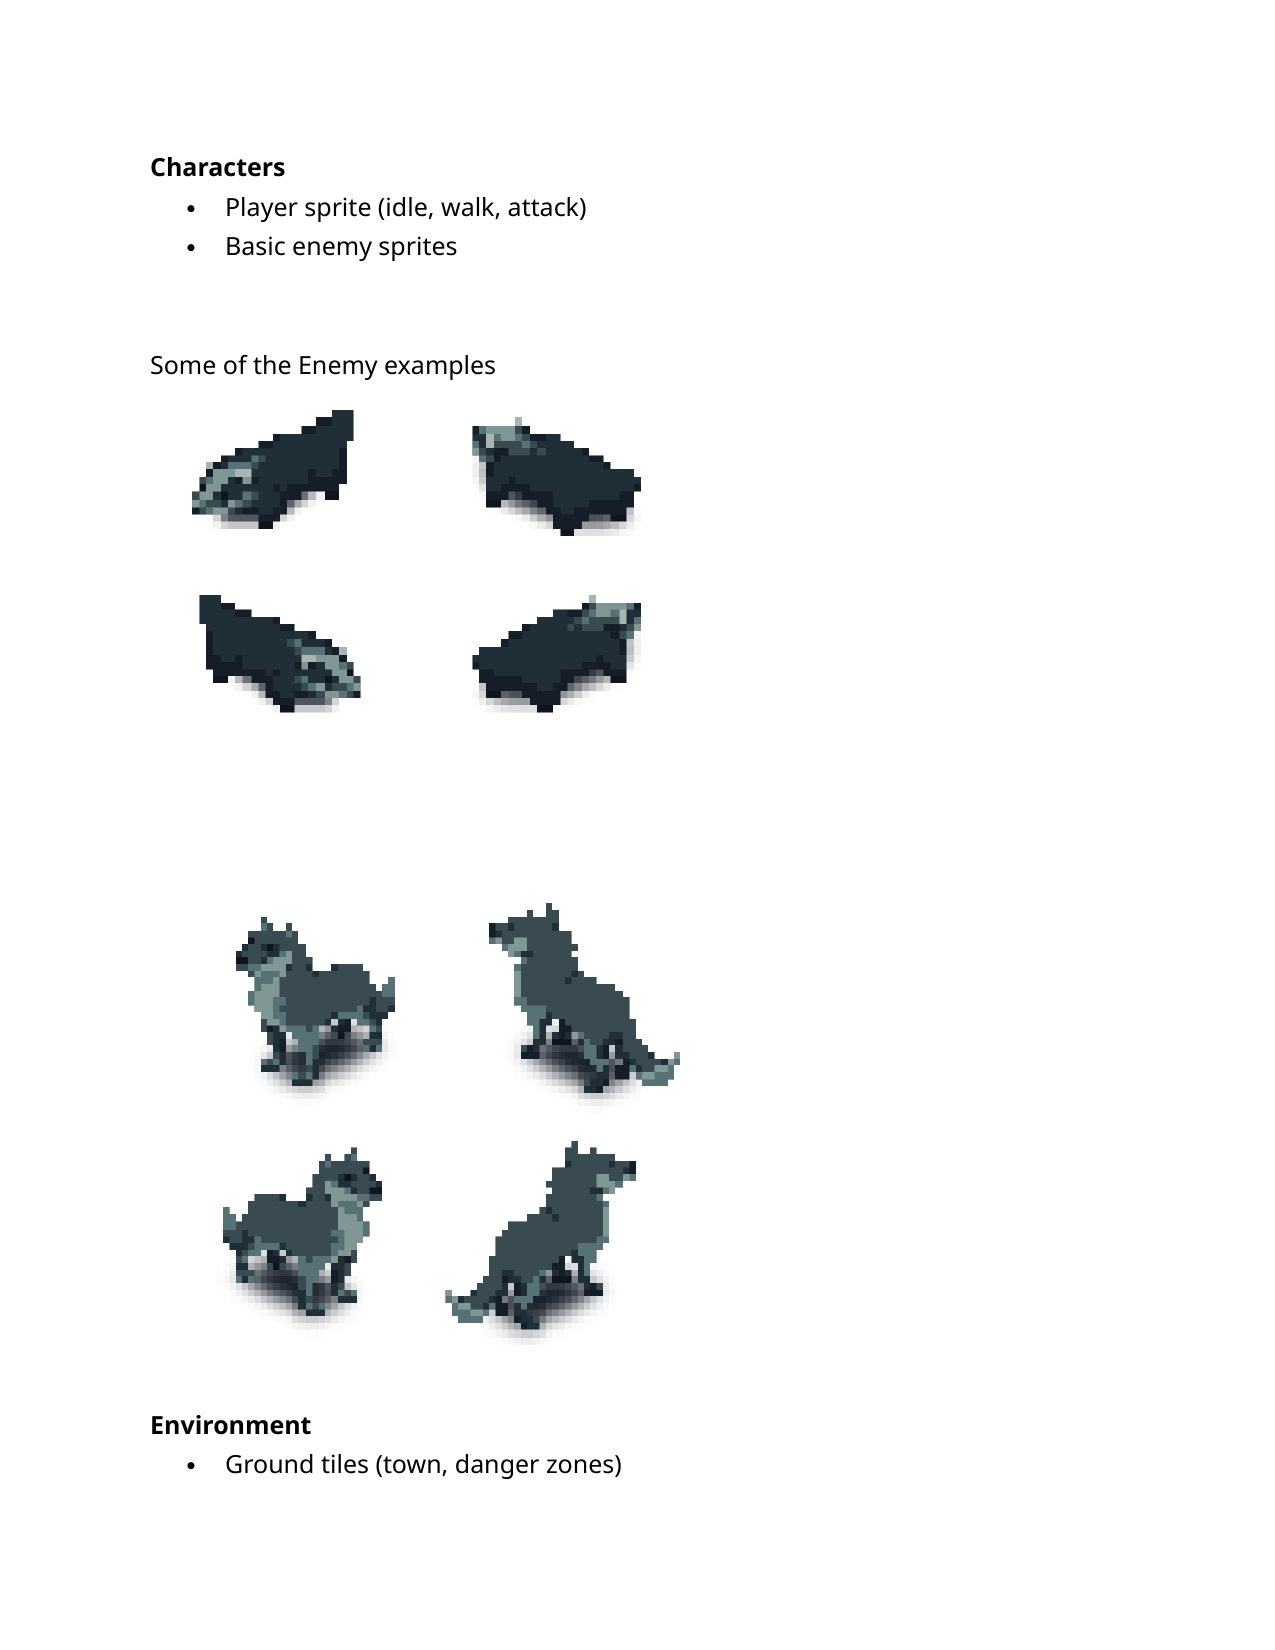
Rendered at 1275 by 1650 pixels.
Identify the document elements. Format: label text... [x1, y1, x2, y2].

text Some of the Enemy examples [150, 347, 1125, 381]
picture [150, 386, 712, 834]
list Player sprite (idle, walk, attack) [187, 189, 1125, 223]
list Basic enemy sprites [187, 229, 1125, 263]
text Characters [150, 150, 1125, 184]
text Environment [150, 1408, 1125, 1442]
list Ground tiles (town, danger zones) [187, 1447, 1125, 1481]
picture [150, 839, 723, 1403]
